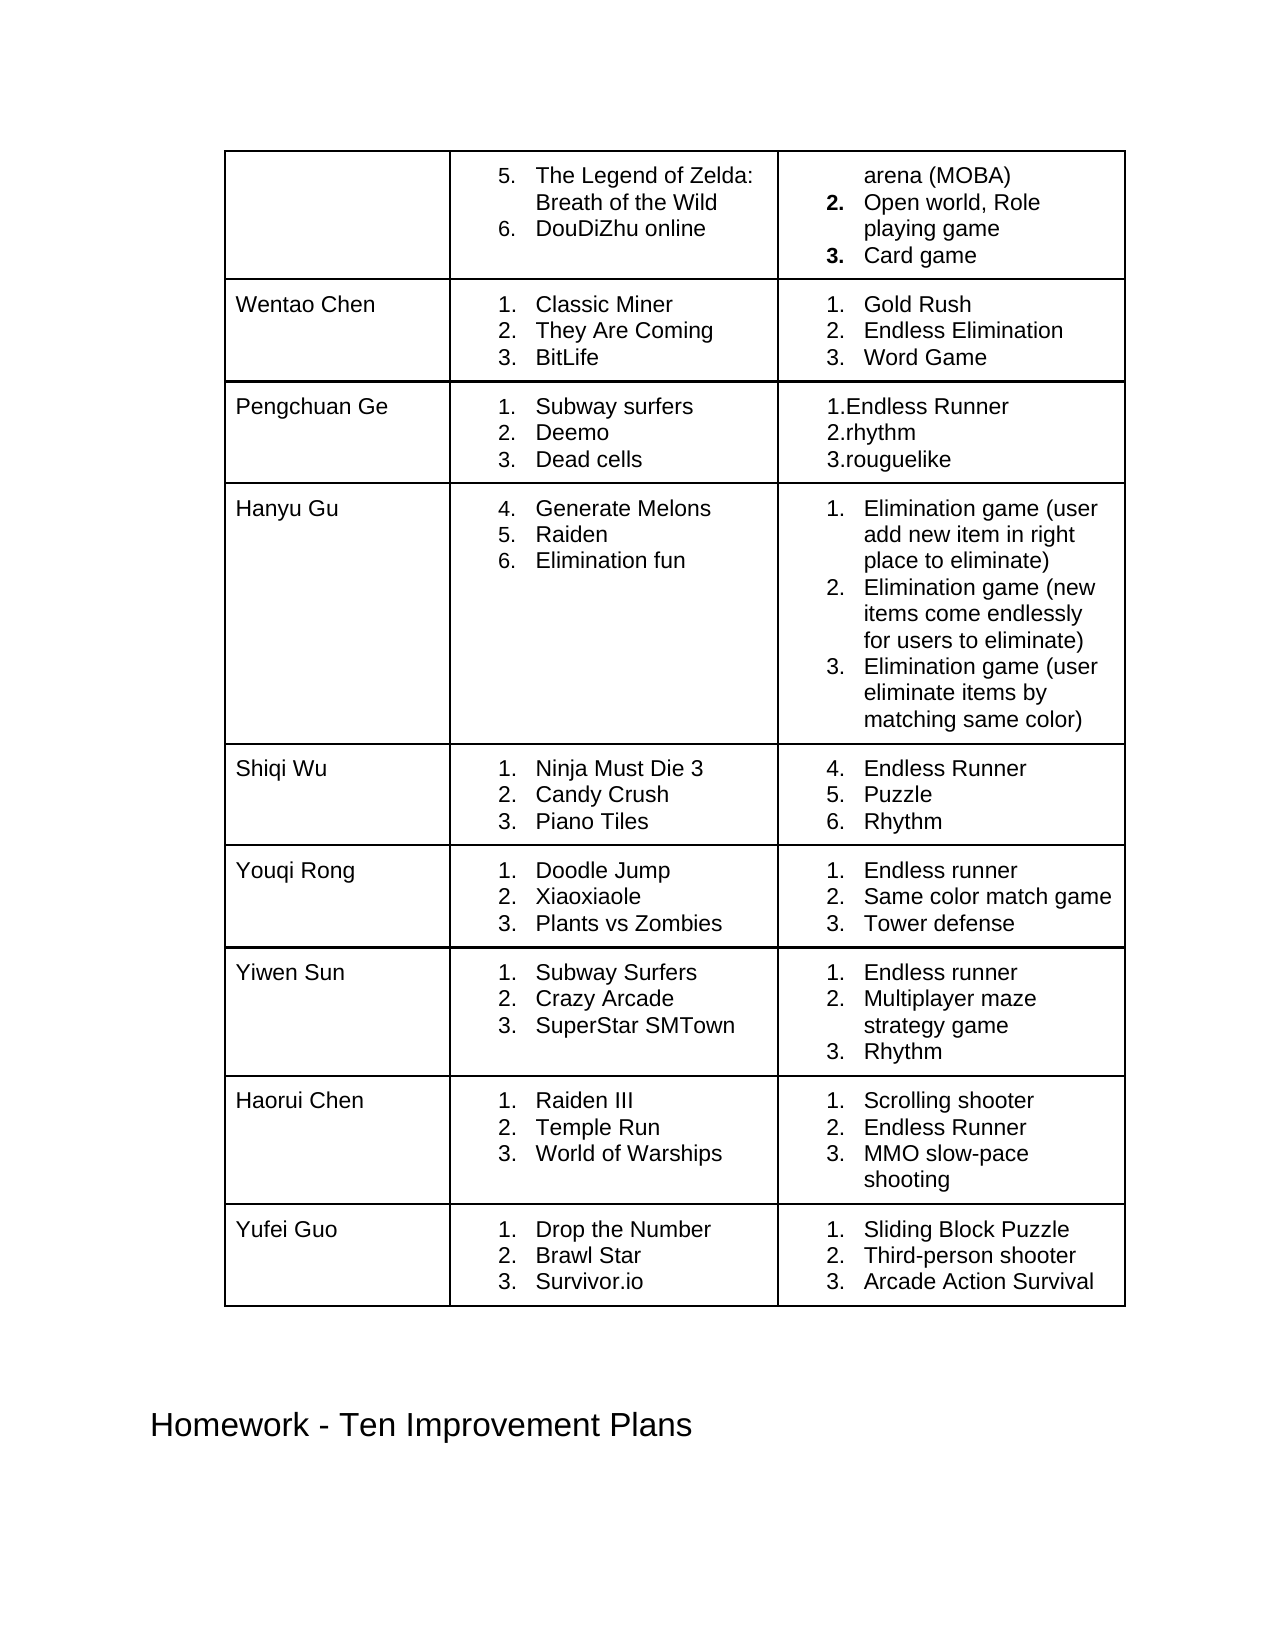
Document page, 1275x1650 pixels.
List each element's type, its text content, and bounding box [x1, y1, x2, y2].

table_cell Sliding Block Puzzle Third-person shooter Arcade Action Survival [779, 1205, 1124, 1305]
table_cell Doodle Jump Xiaoxiaole Plants vs Zombies [451, 846, 777, 946]
table_cell Honor Of Kings The Legend of Zelda: Breath of the Wild DouDiZhu online [451, 152, 777, 278]
table_cell Multiplayer online battle arena (MOBA) Open world, Role playing game Card game [779, 152, 1124, 278]
table_cell Pengchuan Ge [226, 383, 449, 482]
table_cell Yufei Guo [226, 1205, 449, 1305]
table_cell Subway Surfers Crazy Arcade SuperStar SMTown [451, 949, 777, 1075]
table_cell Generate Melons Raiden Elimination fun [451, 484, 777, 742]
table_cell Haorui Chen [226, 1077, 449, 1203]
subtitle Homework - Ten Improvement Plans [150, 1405, 1125, 1443]
table_cell [226, 152, 449, 278]
table_cell Endless Runner Puzzle Rhythm [779, 745, 1124, 844]
table_cell Scrolling shooter Endless Runner MMO slow-pace shooting [779, 1077, 1124, 1203]
table_cell Gold Rush Endless Elimination Word Game [779, 280, 1124, 380]
table_cell Elimination game (user add new item in right place to eliminate) Elimination game (new items come endlessly for users to eliminate) Elimination game (user eliminate items by matching same color) [779, 484, 1124, 742]
table_cell Youqi Rong [226, 846, 449, 946]
table_cell Drop the Number Brawl Star Survivor.io [451, 1205, 777, 1305]
table_cell Yiwen Sun [226, 949, 449, 1075]
table_cell Endless runner Multiplayer maze strategy game Rhythm [779, 949, 1124, 1075]
table_cell Subway surfers Deemo Dead cells [451, 383, 777, 482]
table_cell Ninja Must Die 3 Candy Crush Piano Tiles [451, 745, 777, 844]
table_cell Wentao Chen [226, 280, 449, 380]
table_cell 1.Endless Runner 2.rhythm 3.rouguelike [779, 383, 1124, 482]
table_cell Shiqi Wu [226, 745, 449, 844]
table_cell Raiden III Temple Run World of Warships [451, 1077, 777, 1203]
table_cell Hanyu Gu [226, 484, 449, 742]
table_cell Endless runner Same color match game Tower defense [779, 846, 1124, 946]
table_cell Classic Miner They Are Coming BitLife [451, 280, 777, 380]
